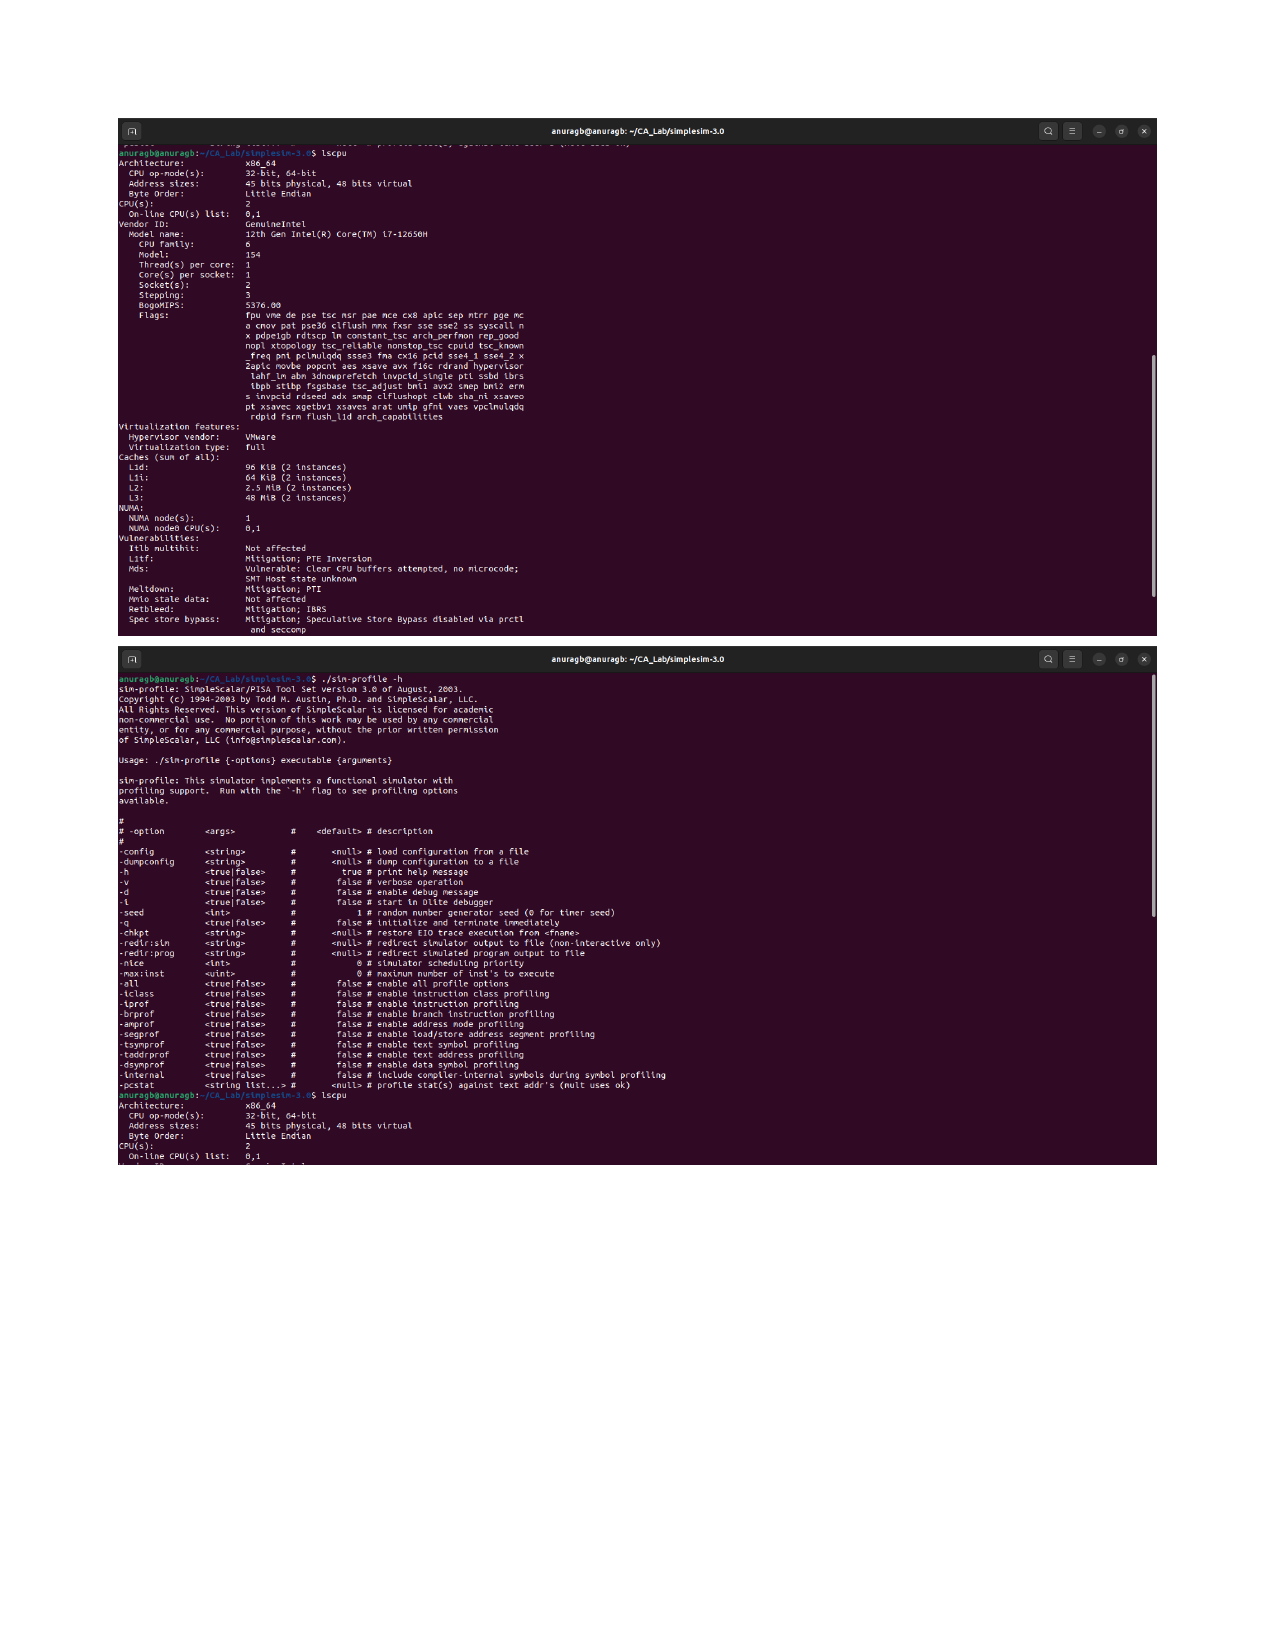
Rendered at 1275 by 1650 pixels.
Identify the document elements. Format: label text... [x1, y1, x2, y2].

text ./sim-profile -iclass benchmarks_little/Programs/anagram.ss benchmarks_little/Input/words <benchmarks_little/Input/anagram.in> OUT [118, 636, 1157, 646]
picture [118, 646, 1157, 1165]
picture [118, 118, 1157, 636]
text ./sim-profile -iclass benchmarks_little/Programs/anagram.ss benchmarks_little/Input/words <benchmarks_little/Input/anagram.in> OUT [118, 1165, 1157, 1480]
